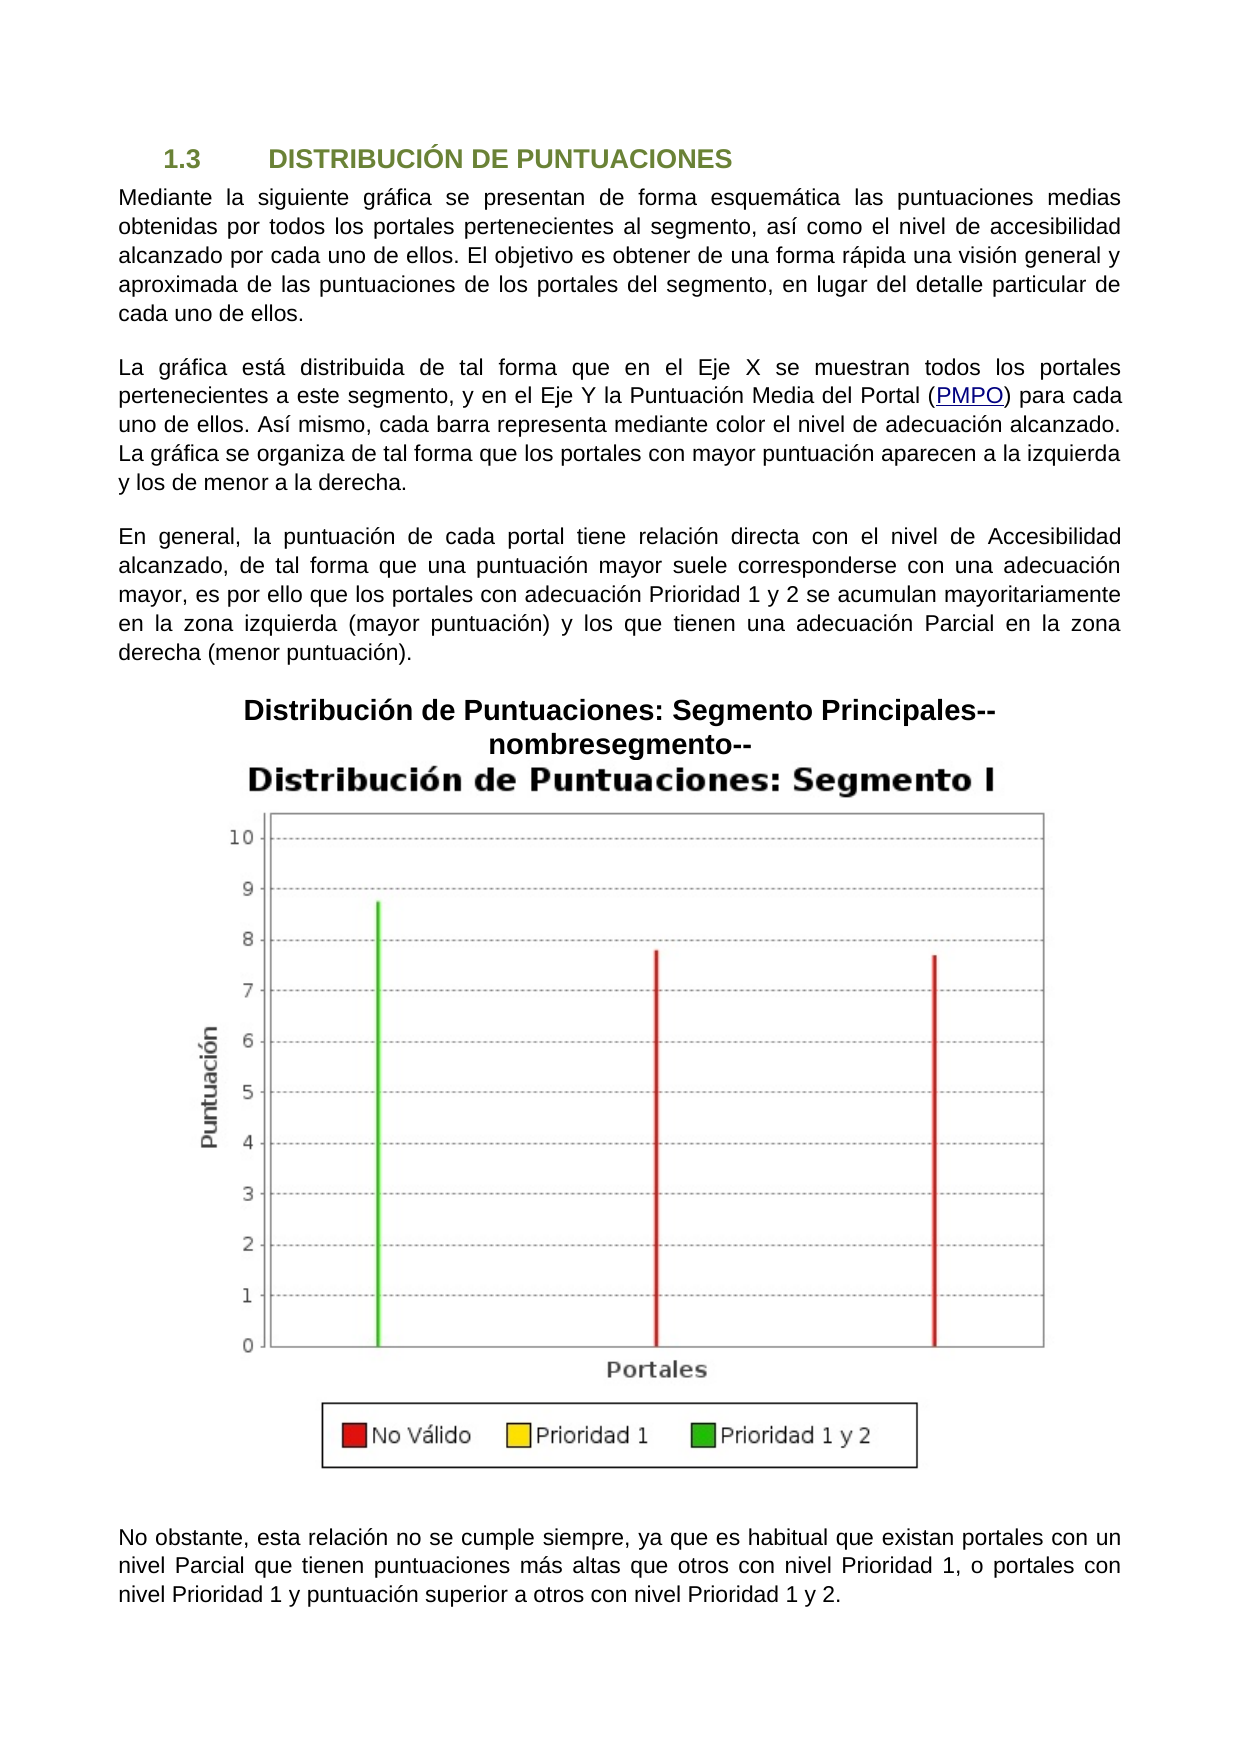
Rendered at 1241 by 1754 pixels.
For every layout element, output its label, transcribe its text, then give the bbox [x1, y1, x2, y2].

text Distribución de Puntuaciones: Segmento Principales--nombresegmento-- [118, 693, 1122, 760]
text En general, la puntuación de cada portal tiene relación directa con el nivel de Accesibilidad alcanzado, de tal forma que una puntuación mayor suele corresponderse con una adecuación mayor, es por ello que los portales con adecuación Prioridad 1 y 2 se acumulan mayoritariamente en la zona izquierda (mayor puntuación) y los que tienen una adecuación Parcial en la zona derecha (menor puntuación). [118, 523, 1122, 666]
text No obstante, esta relación no se cumple siempre, ya que es habitual que existan portales con un nivel Parcial que tienen puntuaciones más altas que otros con nivel Prioridad 1, o portales con nivel Prioridad 1 y puntuación superior a otros con nivel Prioridad 1 y 2. [118, 1523, 1122, 1608]
subtitle Distribución de puntuaciones [156, 143, 1122, 174]
text La gráfica está distribuida de tal forma que en el Eje X se muestran todos los portales pertenecientes a este segmento, y en el Eje Y la Puntuación Media del Portal (PMPO) para cada uno de ellos. Así mismo, cada barra representa mediante color el nivel de adecuación alcanzado. La gráfica se organiza de tal forma que los portales con mayor puntuación aparecen a la izquierda y los de menor a la derecha. [118, 353, 1122, 496]
text Mediante la siguiente gráfica se presentan de forma esquemática las puntuaciones medias obtenidas por todos los portales pertenecientes al segmento, así como el nivel de accesibilidad alcanzado por cada uno de ellos. El objetivo es obtener de una forma rápida una visión general y aproximada de las puntuaciones de los portales del segmento, en lugar del detalle particular de cada uno de ellos. [118, 184, 1122, 326]
picture [178, 760, 1062, 1470]
